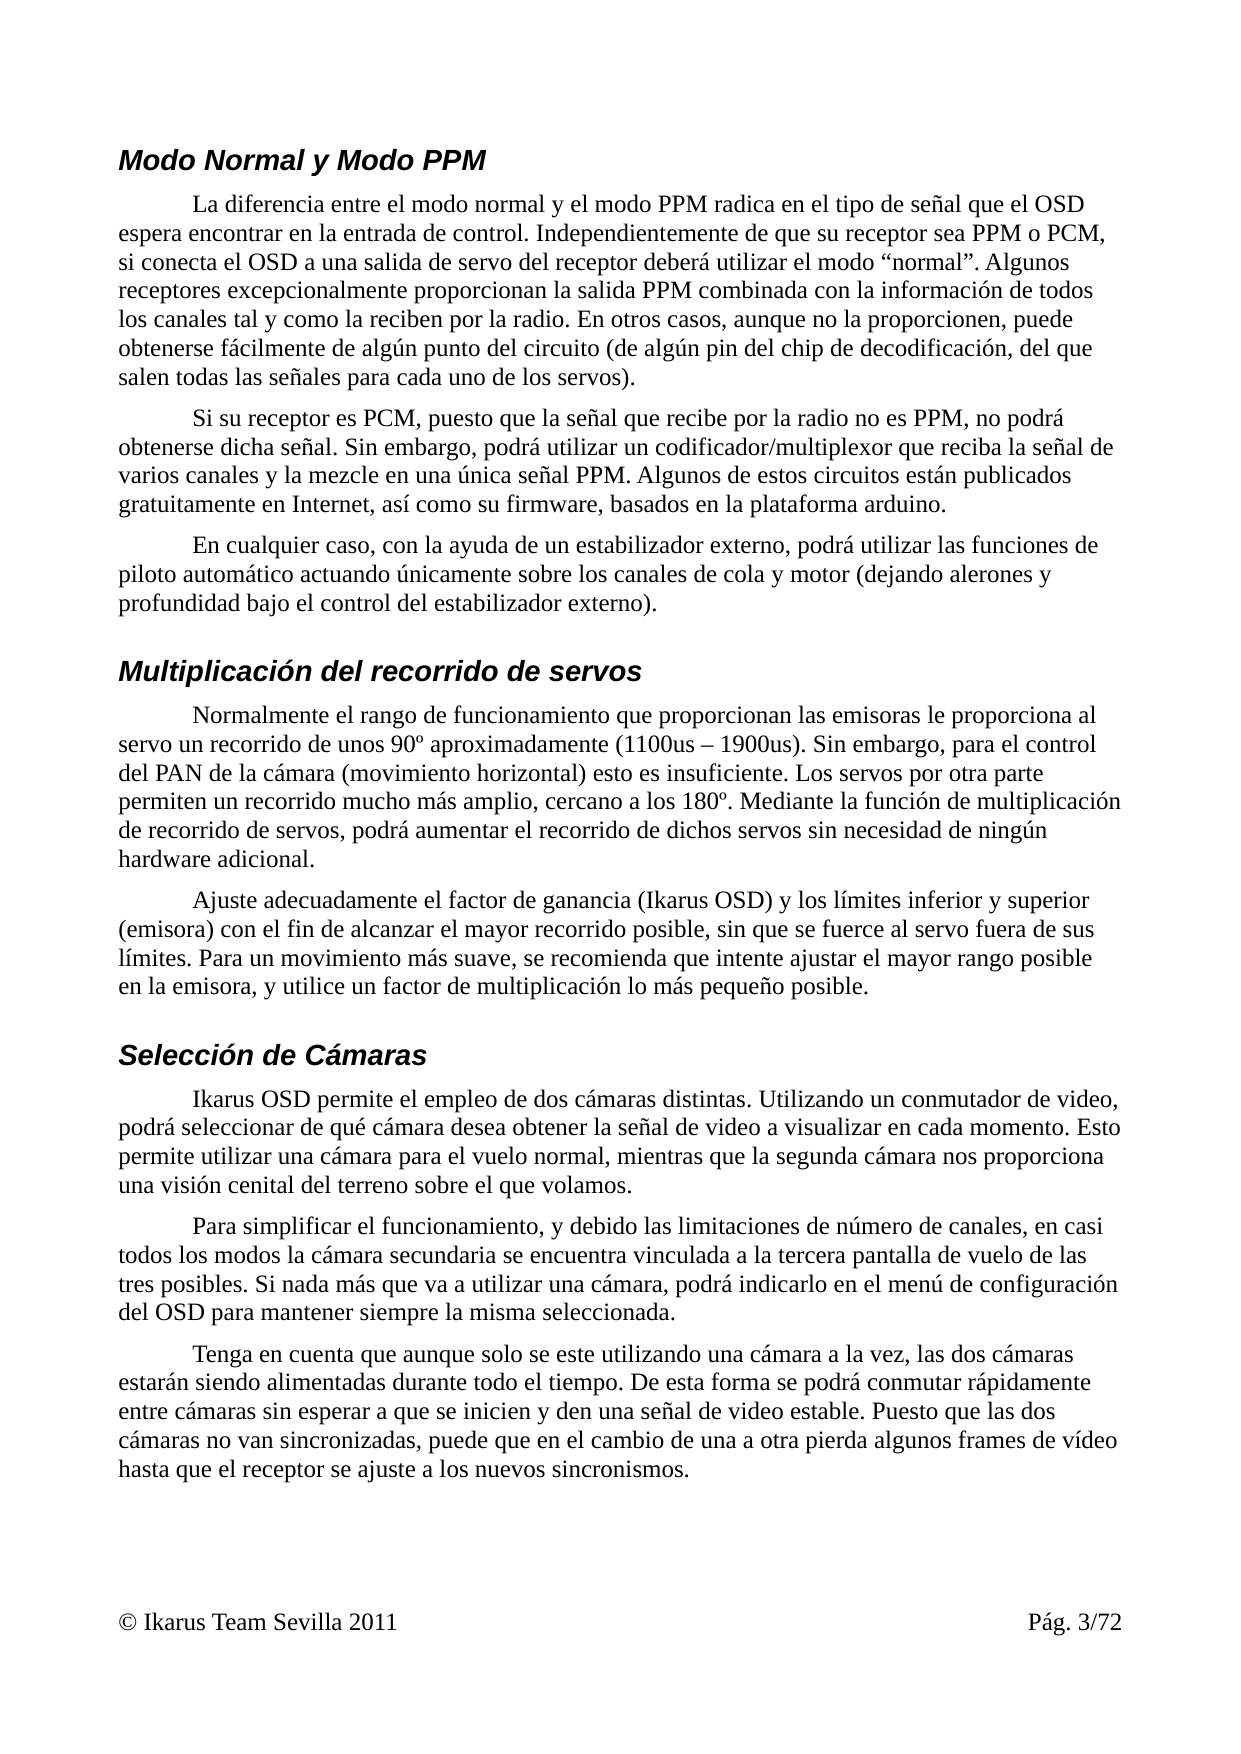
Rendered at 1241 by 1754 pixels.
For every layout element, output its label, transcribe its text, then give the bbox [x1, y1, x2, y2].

subtitle Selección de Cámaras [118, 1038, 1122, 1071]
subtitle Modo Normal y Modo PPM [118, 143, 1122, 177]
text Ikarus OSD permite el empleo de dos cámaras distintas. Utilizando un conmutador de video, podrá seleccionar de qué cámara desea obtener la señal de video a visualizar en cada momento. Esto permite utilizar una cámara para el vuelo normal, mientras que la segunda cámara nos proporciona una visión cenital del terreno sobre el que volamos. [118, 1084, 1122, 1199]
text Ajuste adecuadamente el factor de ganancia (Ikarus OSD) y los límites inferior y superior (emisora) con el fin de alcanzar el mayor recorrido posible, sin que se fuerce al servo fuera de sus límites. Para un movimiento más suave, se recomienda que intente ajustar el mayor rango posible en la emisora, y utilice un factor de multiplicación lo más pequeño posible. [118, 885, 1122, 1000]
text Tenga en cuenta que aunque solo se este utilizando una cámara a la vez, las dos cámaras estarán siendo alimentadas durante todo el tiempo. De esta forma se podrá conmutar rápidamente entre cámaras sin esperar a que se inicien y den una señal de video estable. Puesto que las dos cámaras no van sincronizadas, puede que en el cambio de una a otra pierda algunos frames de vídeo hasta que el receptor se ajuste a los nuevos sincronismos. [118, 1339, 1122, 1482]
text Para simplificar el funcionamiento, y debido las limitaciones de número de canales, en casi todos los modos la cámara secundaria se encuentra vinculada a la tercera pantalla de vuelo de las tres posibles. Si nada más que va a utilizar una cámara, podrá indicarlo en el menú de configuración del OSD para mantener siempre la misma seleccionada. [118, 1211, 1122, 1326]
text Normalmente el rango de funcionamiento que proporcionan las emisoras le proporciona al servo un recorrido de unos 90º aproximadamente (1100us – 1900us). Sin embargo, para el control del PAN de la cámara (movimiento horizontal) esto es insuficiente. Los servos por otra parte permiten un recorrido mucho más amplio, cercano a los 180º. Mediante la función de multiplicación de recorrido de servos, podrá aumentar el recorrido de dichos servos sin necesidad de ningún hardware adicional. [118, 700, 1122, 873]
text Si su receptor es PCM, puesto que la señal que recibe por la radio no es PPM, no podrá obtenerse dicha señal. Sin embargo, podrá utilizar un codificador/multiplexor que reciba la señal de varios canales y la mezcle en una única señal PPM. Algunos de estos circuitos están publicados gratuitamente en Internet, así como su firmware, basados en la plataforma arduino. [118, 403, 1122, 518]
text En cualquier caso, con la ayuda de un estabilizador externo, podrá utilizar las funciones de piloto automático actuando únicamente sobre los canales de cola y motor (dejando alerones y profundidad bajo el control del estabilizador externo). [118, 530, 1122, 617]
subtitle Multiplicación del recorrido de servos [118, 654, 1122, 688]
text La diferencia entre el modo normal y el modo PPM radica en el tipo de señal que el OSD espera encontrar en la entrada de control. Independientemente de que su receptor sea PPM o PCM, si conecta el OSD a una salida de servo del receptor deberá utilizar el modo “normal”. Algunos receptores excepcionalmente proporcionan la salida PPM combinada con la información de todos los canales tal y como la reciben por la radio. En otros casos, aunque no la proporcionen, puede obtenerse fácilmente de algún punto del circuito (de algún pin del chip de decodificación, del que salen todas las señales para cada uno de los servos). [118, 189, 1122, 390]
